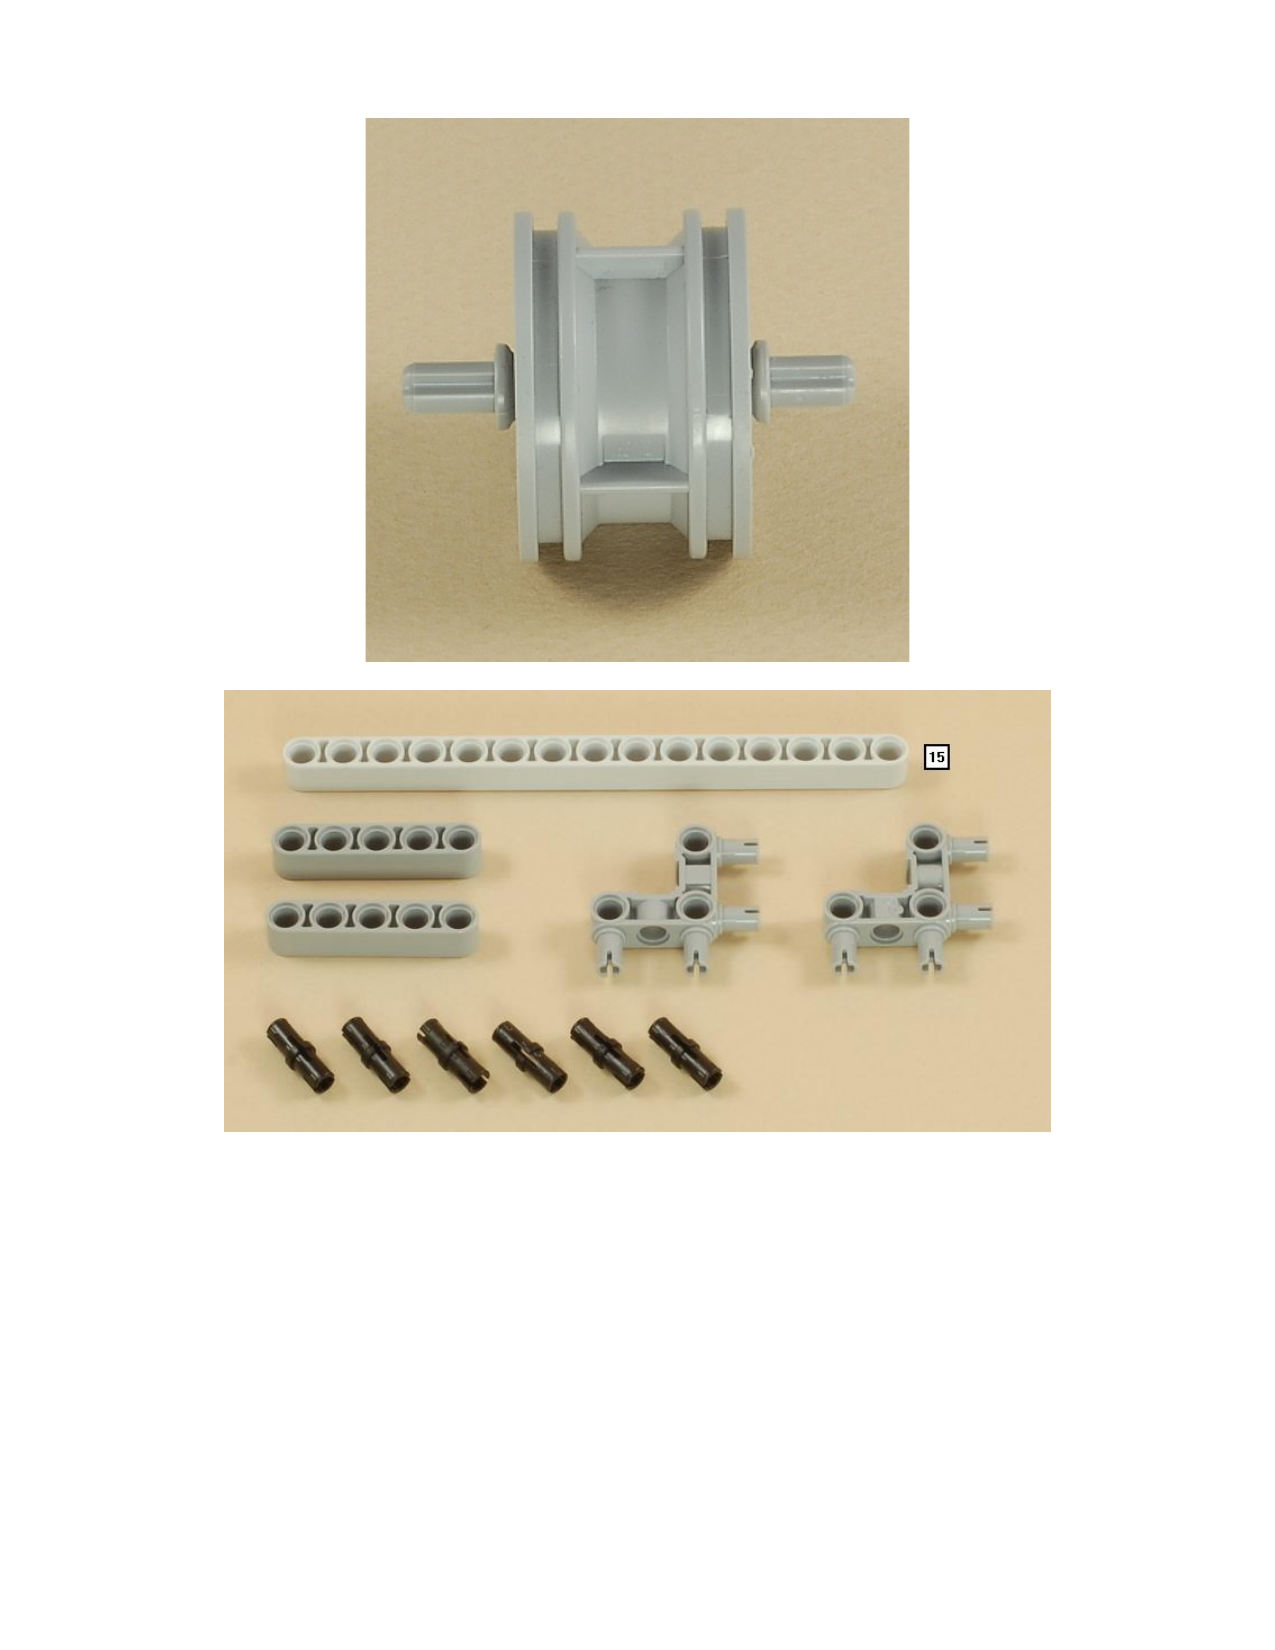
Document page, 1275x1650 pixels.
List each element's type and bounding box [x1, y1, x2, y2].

picture [365, 118, 910, 662]
picture [224, 690, 1051, 1132]
